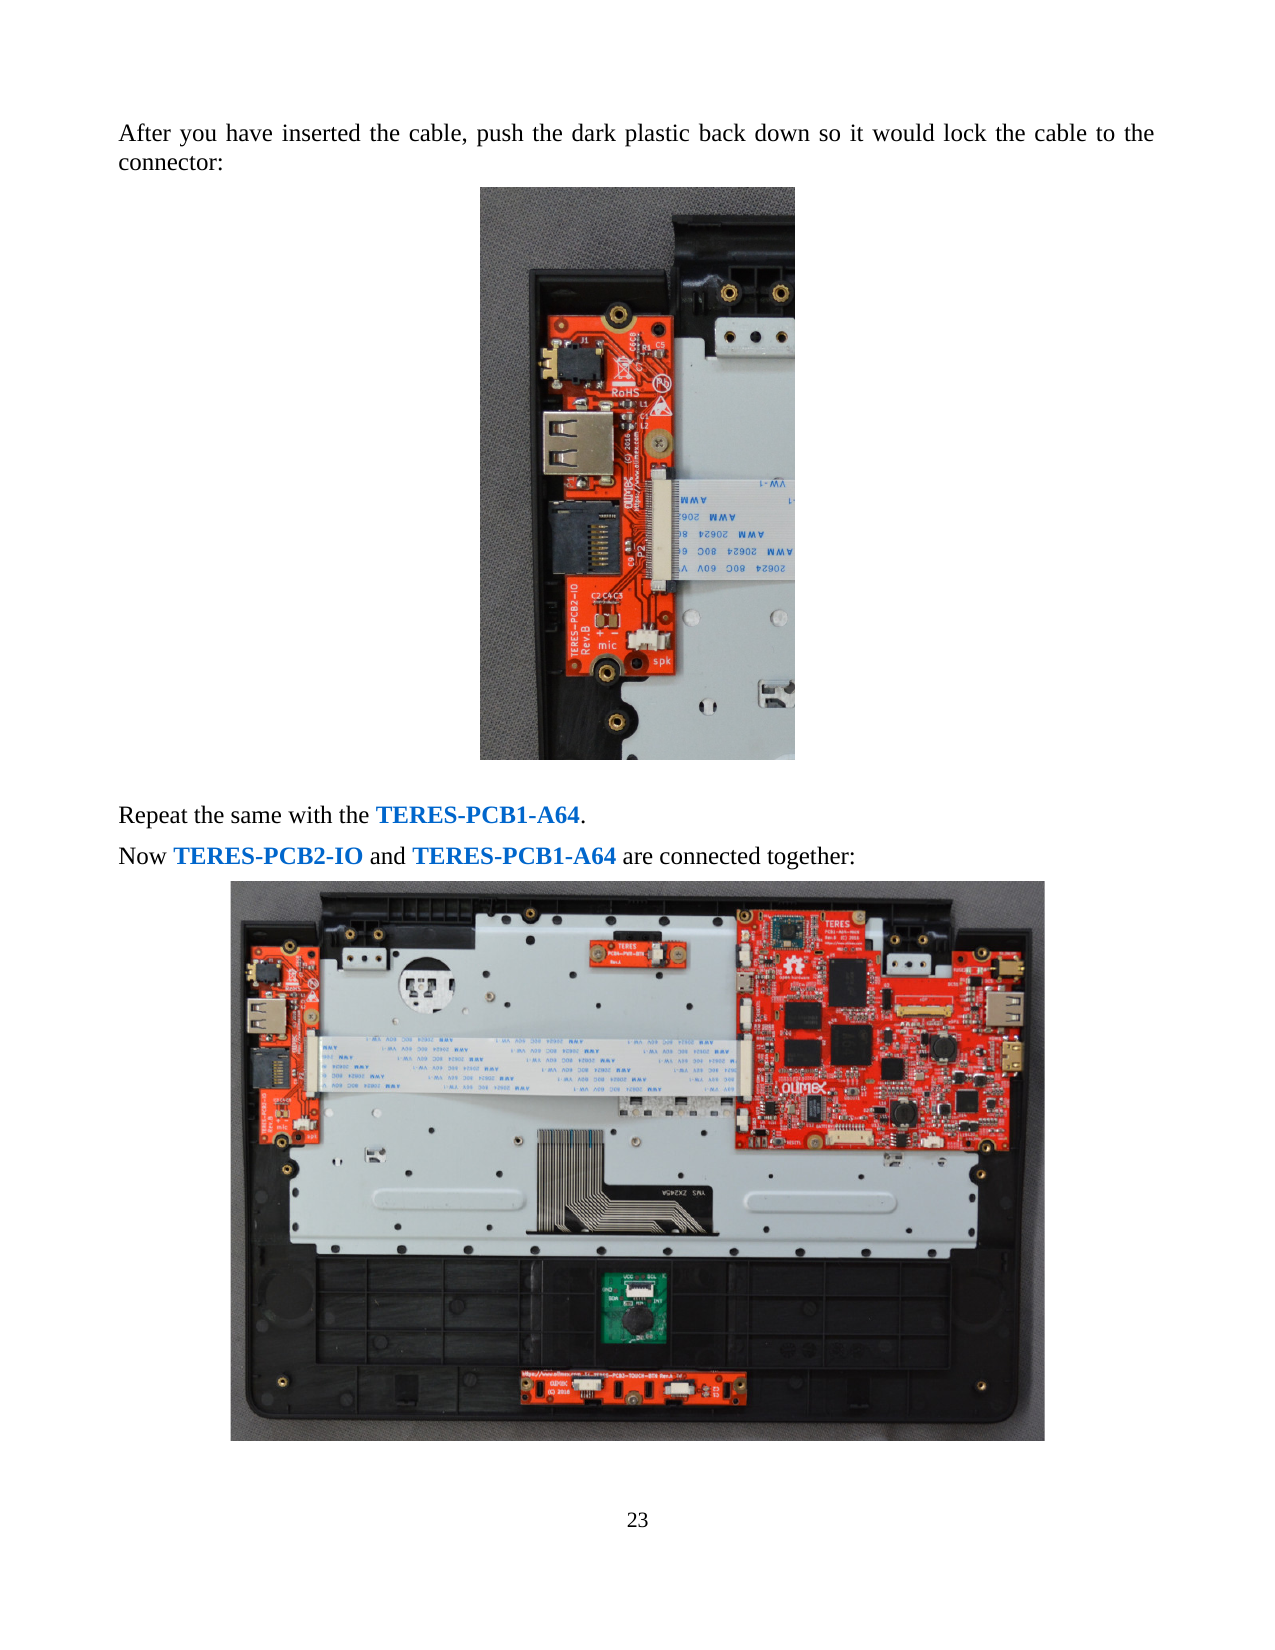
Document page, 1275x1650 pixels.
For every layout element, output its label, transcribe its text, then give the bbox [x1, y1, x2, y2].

picture [230, 881, 1045, 1441]
text Repeat the same with the TERES-PCB1-A64. [118, 800, 1157, 829]
text Now TERES-PCB2-IO and TERES-PCB1-A64 are connected together: [118, 841, 1157, 869]
picture [480, 187, 795, 760]
text After you have inserted the cable, push the dark plastic back down so it would lock the cable to the connector: [118, 118, 1157, 176]
